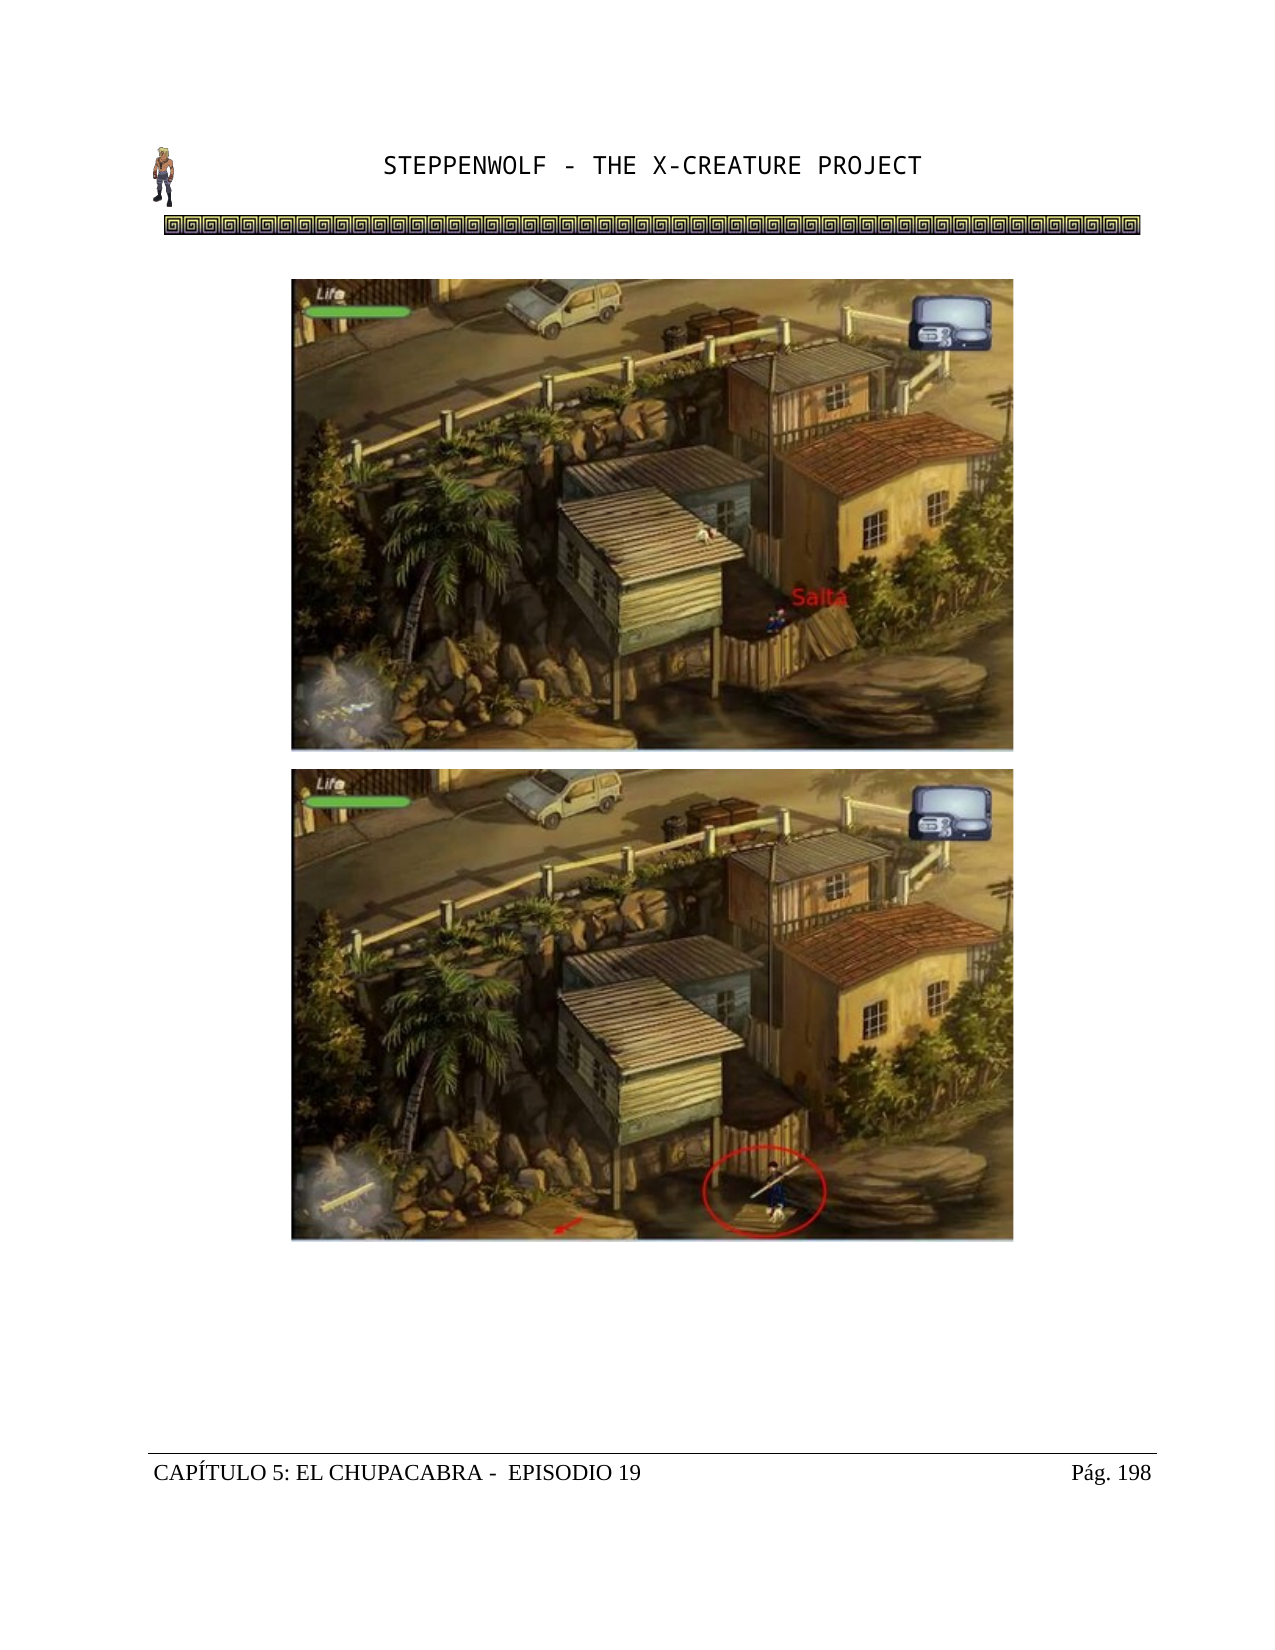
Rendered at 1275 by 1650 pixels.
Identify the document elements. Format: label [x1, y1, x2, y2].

picture [147, 147, 181, 207]
picture [164, 215, 1141, 235]
picture [291, 769, 1014, 1242]
picture [291, 279, 1014, 752]
